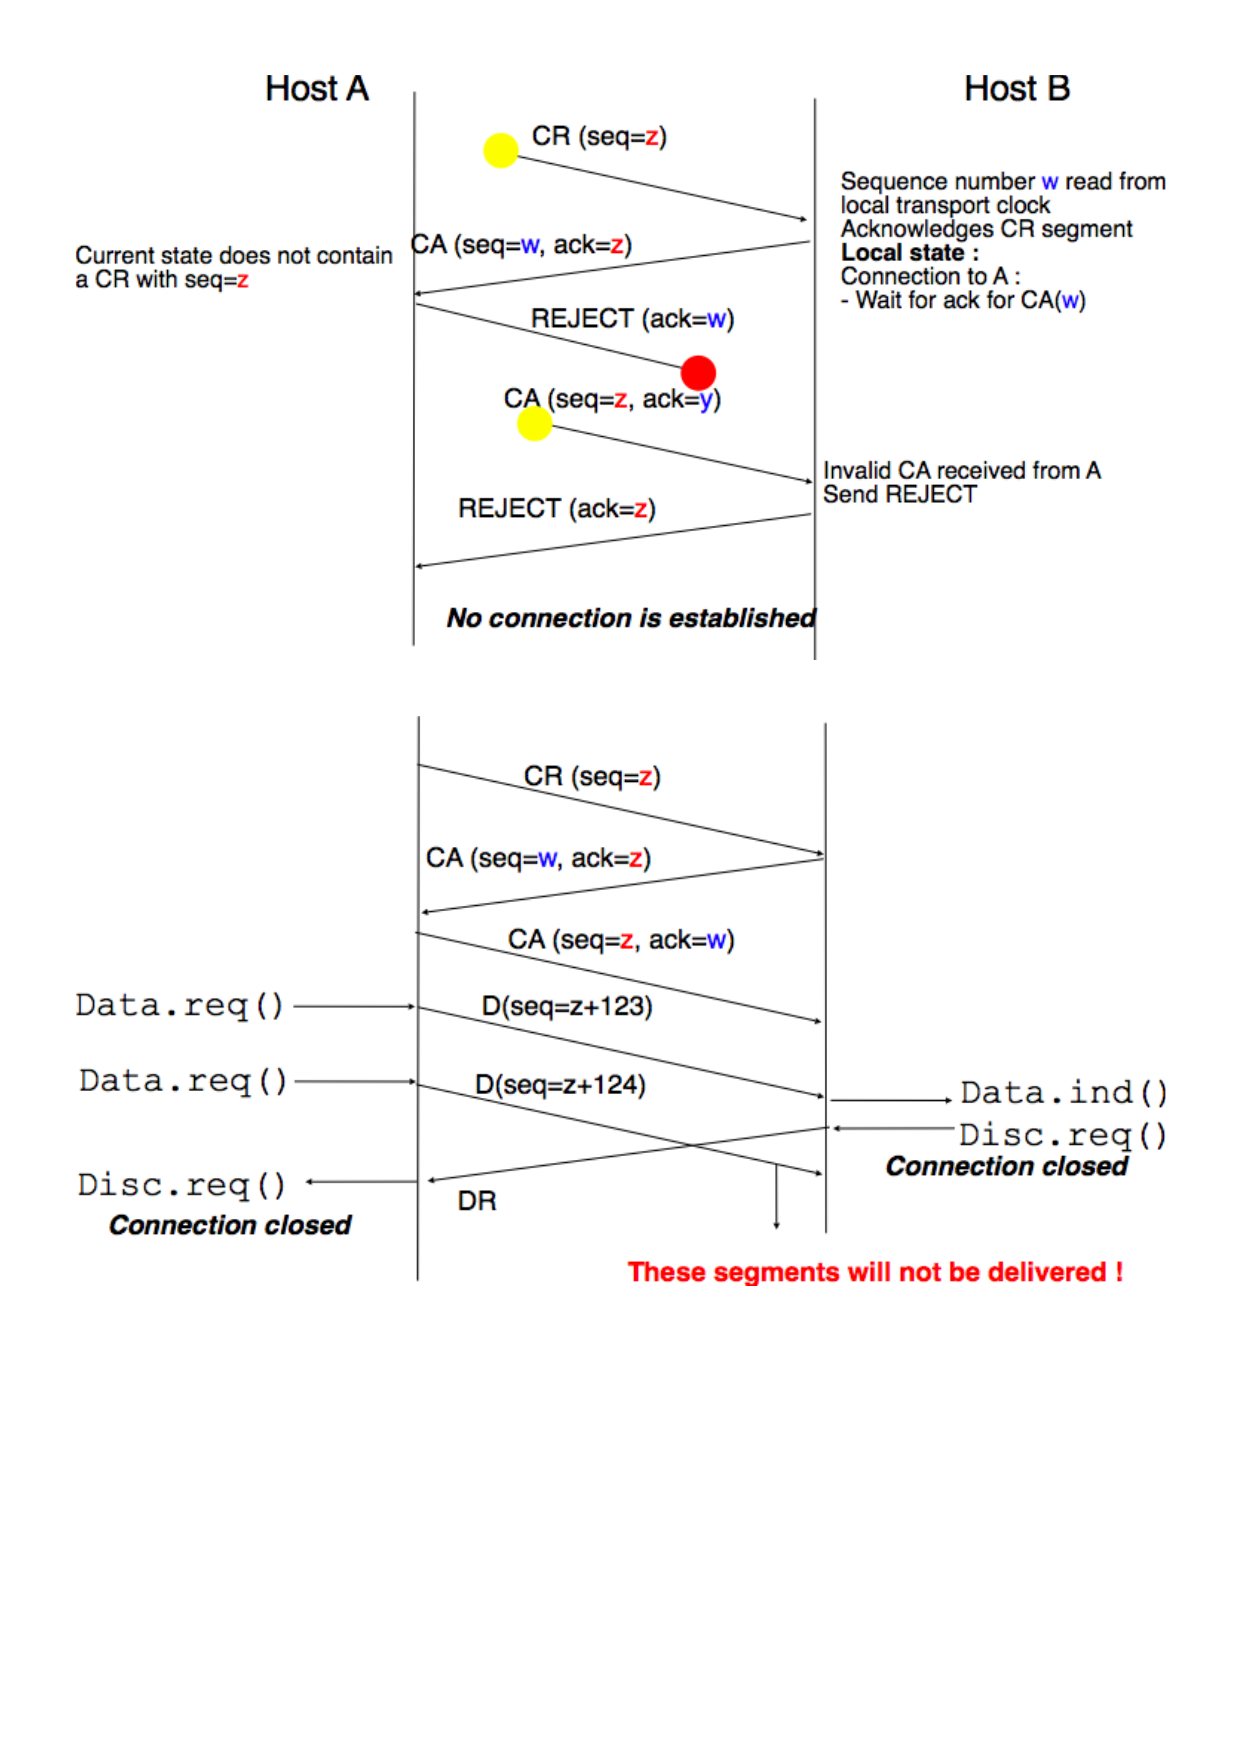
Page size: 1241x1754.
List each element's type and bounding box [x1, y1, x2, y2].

picture [75, 75, 1166, 660]
picture [75, 716, 1166, 1286]
